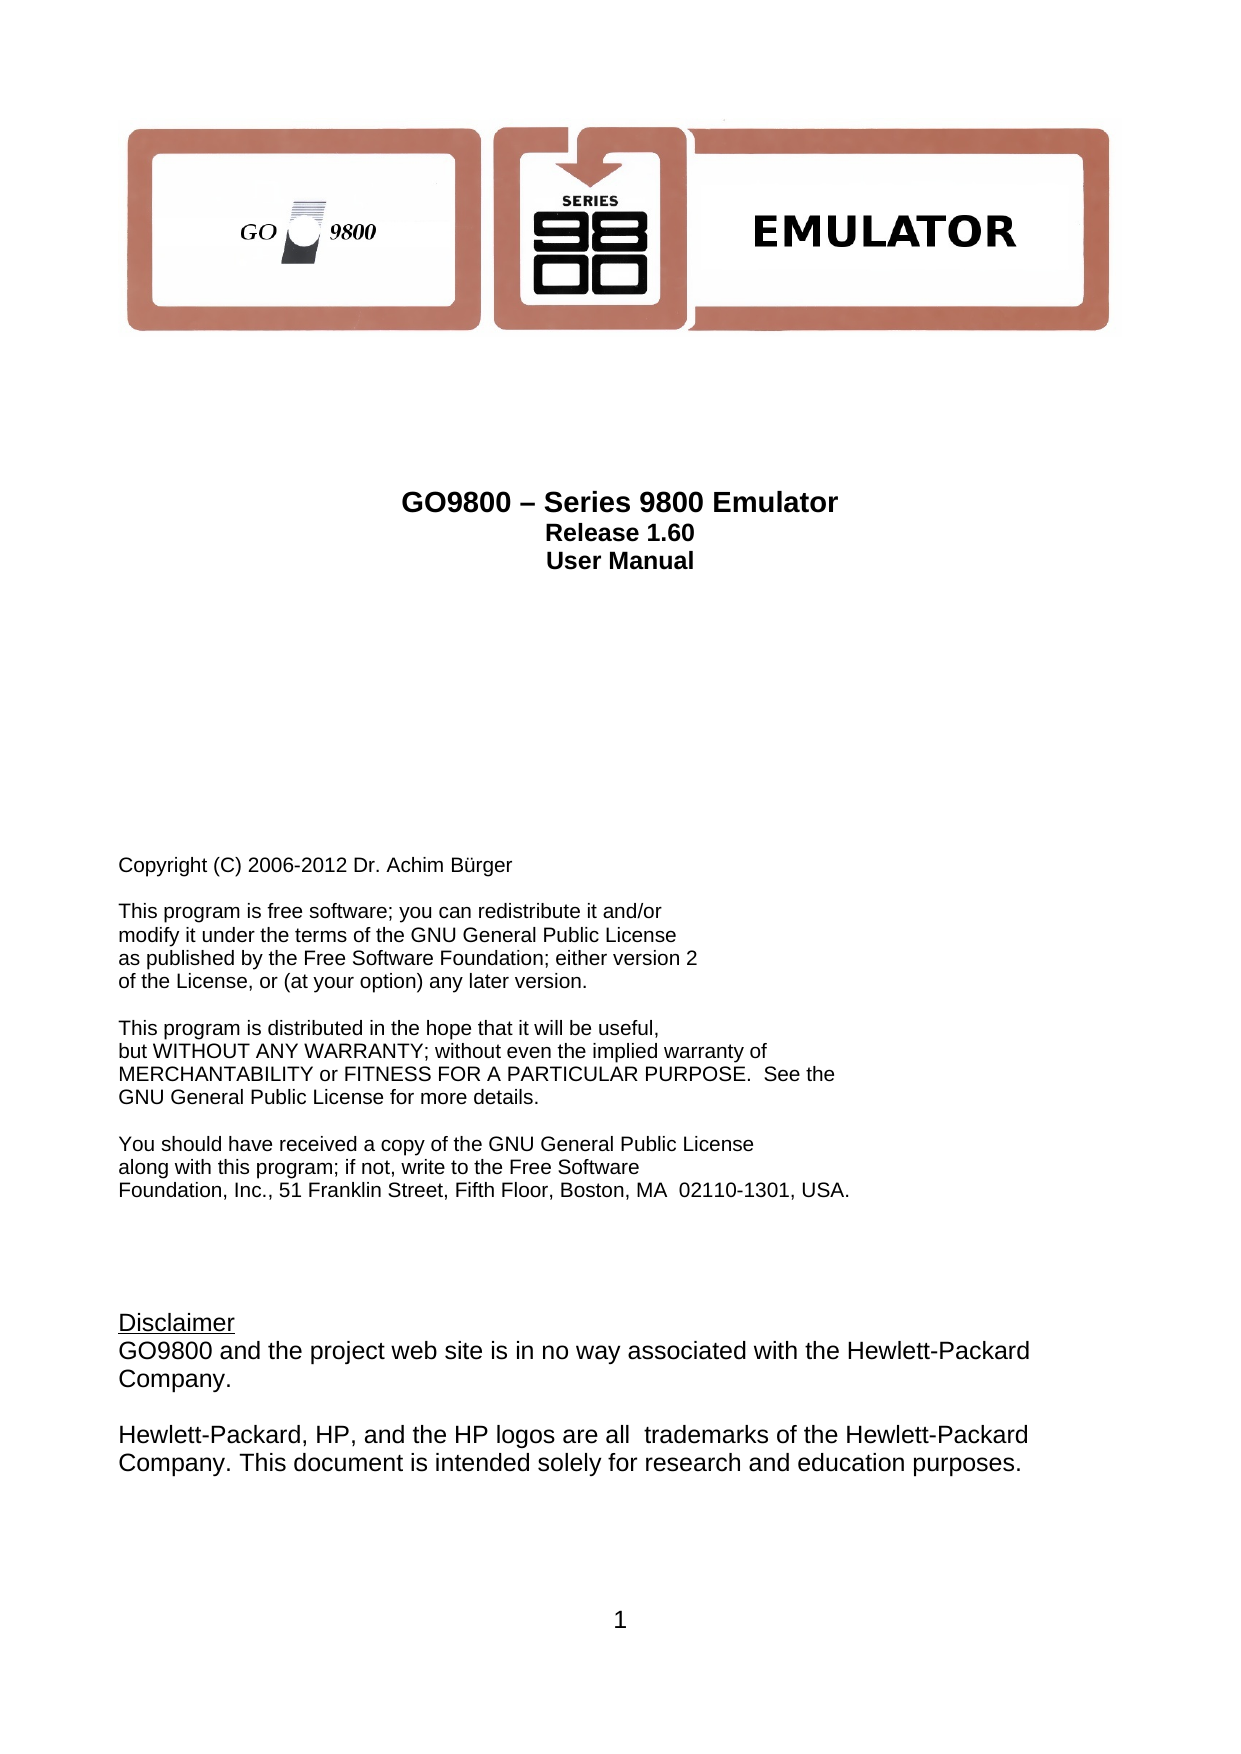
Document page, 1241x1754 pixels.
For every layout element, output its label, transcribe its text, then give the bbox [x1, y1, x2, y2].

text This program is free software; you can redistribute it and/or [118, 900, 1122, 923]
text along with this program; if not, write to the Free Software [118, 1156, 1122, 1179]
text Copyright (C) 2006-2012 Dr. Achim Bürger [118, 854, 1122, 877]
text Foundation, Inc., 51 Franklin Street, Fifth Floor, Boston, MA 02110-1301, USA. [118, 1179, 1122, 1202]
text modify it under the terms of the GNU General Public License [118, 923, 1122, 947]
text GO9800 and the project web site is in no way associated with the Hewlett-Packard Company. [118, 1337, 1122, 1393]
text Disclaimer [118, 1309, 1122, 1337]
text but WITHOUT ANY WARRANTY; without even the implied warranty of [118, 1039, 1122, 1063]
text You should have received a copy of the GNU General Public License [118, 1132, 1122, 1156]
text MERCHANTABILITY or FITNESS FOR A PARTICULAR PURPOSE. See the [118, 1063, 1122, 1086]
text Hewlett-Packard, HP, and the HP logos are all trademarks of the Hewlett-Packard Company. This document is intended solely for research and education purposes. [118, 1421, 1122, 1477]
text as published by the Free Software Foundation; either version 2 [118, 947, 1122, 970]
text GO9800 – Series 9800 Emulator [118, 486, 1122, 519]
text Release 1.60 [118, 519, 1122, 547]
text GNU General Public License for more details. [118, 1086, 1122, 1109]
text This program is distributed in the hope that it will be useful, [118, 1016, 1122, 1039]
text User Manual [118, 547, 1122, 574]
picture [118, 118, 1122, 337]
text of the License, or (at your option) any later version. [118, 970, 1122, 993]
